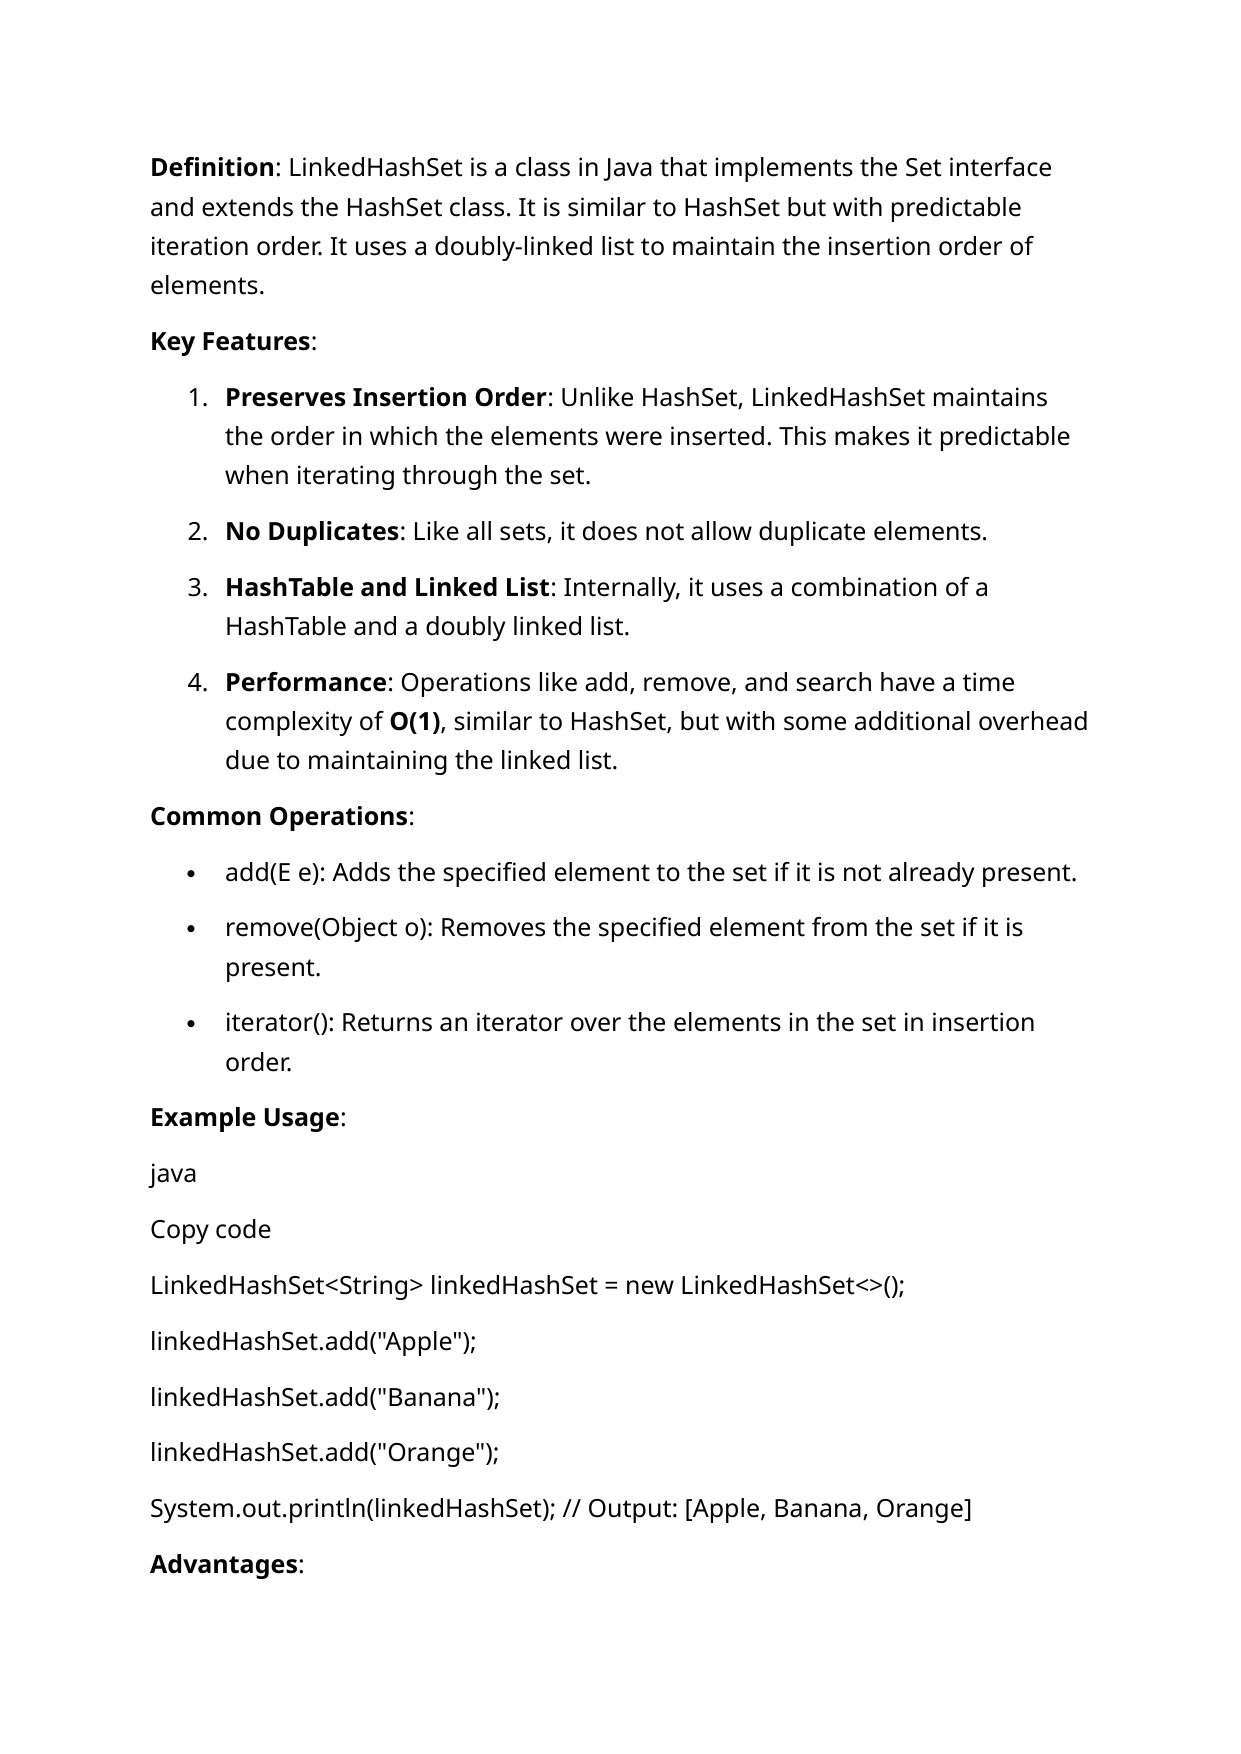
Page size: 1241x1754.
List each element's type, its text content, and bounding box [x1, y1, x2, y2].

text Definition: LinkedHashSet is a class in Java that implements the Set interface and extends the HashSet class. It is similar to HashSet but with predictable iteration order. It uses a doubly-linked list to maintain the insertion order of elements. [150, 150, 1090, 302]
text LinkedHashSet<String> linkedHashSet = new LinkedHashSet<>(); [150, 1267, 1090, 1302]
text linkedHashSet.add("Apple"); [150, 1323, 1090, 1357]
text linkedHashSet.add("Orange"); [150, 1435, 1090, 1469]
text Example Usage: [150, 1100, 1090, 1134]
text linkedHashSet.add("Banana"); [150, 1379, 1090, 1413]
text Advantages: [150, 1547, 1090, 1581]
list add(E e): Adds the specified element to the set if it is not already present. [187, 854, 1090, 888]
list remove(Object o): Removes the specified element from the set if it is present. [187, 910, 1090, 983]
list Preserves Insertion Order: Unlike HashSet, LinkedHashSet maintains the order in which the elements were inserted. This makes it predictable when iterating through the set. [187, 379, 1090, 492]
text java [150, 1156, 1090, 1190]
text Copy code [150, 1212, 1090, 1246]
text Common Operations: [150, 798, 1090, 832]
list HashTable and Linked List: Internally, it uses a combination of a HashTable and a doubly linked list. [187, 569, 1090, 642]
text Key Features: [150, 323, 1090, 357]
list iterator(): Returns an iterator over the elements in the set in insertion order. [187, 1005, 1090, 1078]
list Performance: Operations like add, remove, and search have a time complexity of O(1), similar to HashSet, but with some additional overhead due to maintaining the linked list. [187, 664, 1090, 777]
list No Duplicates: Like all sets, it does not allow duplicate elements. [187, 513, 1090, 547]
text System.out.println(linkedHashSet); // Output: [Apple, Banana, Orange] [150, 1491, 1090, 1525]
